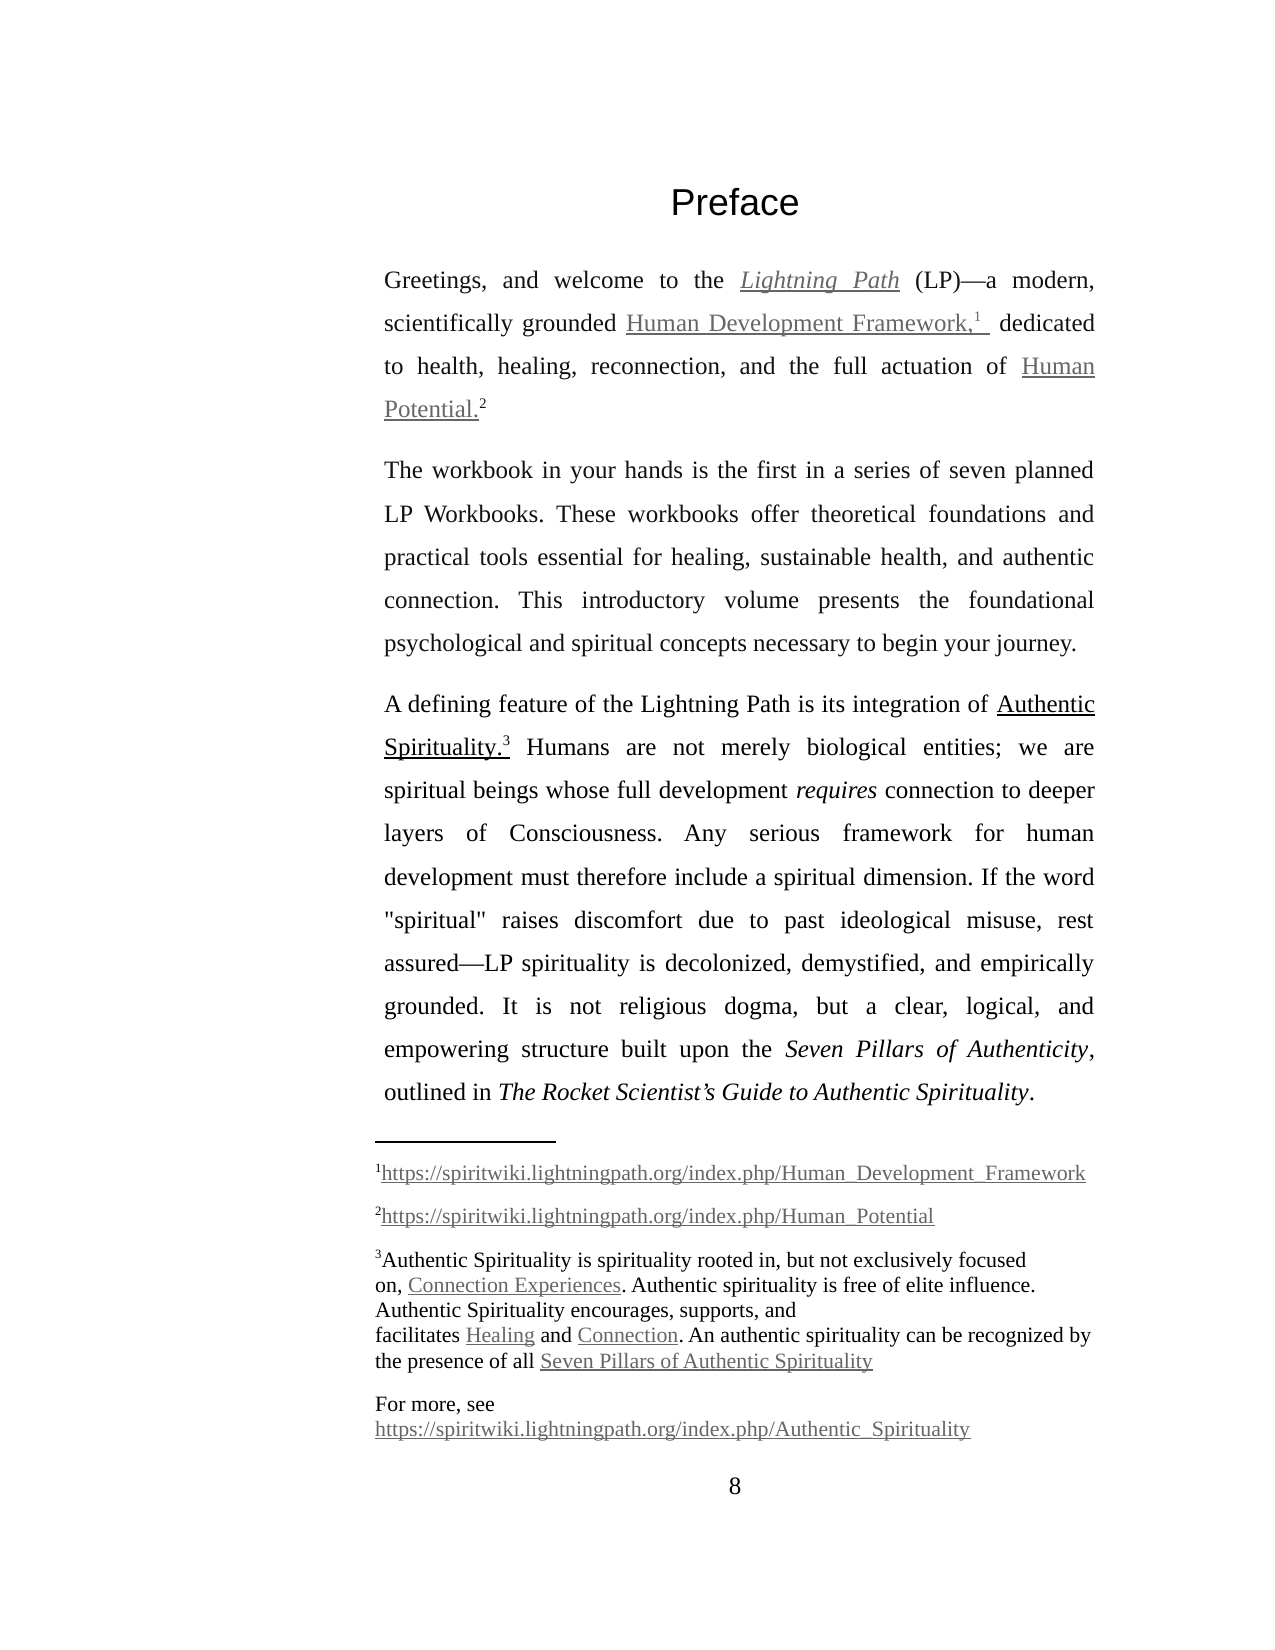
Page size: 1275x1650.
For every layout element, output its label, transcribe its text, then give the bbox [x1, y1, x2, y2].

text https://spiritwiki.lightningpath.org/index.php/Human_Potential [375, 1203, 1095, 1229]
text Greetings, and welcome to the Lightning Path (LP)—a modern, scientifically grounded Human Development Framework, dedicated to health, healing, reconnection, and the full actuation of Human Potential. [384, 265, 1095, 423]
subtitle Preface [375, 180, 1095, 223]
text A defining feature of the Lightning Path is its integration of Authentic Spirituality. Humans are not merely biological entities; we are spiritual beings whose full development requires connection to deeper layers of Consciousness. Any serious framework for human development must therefore include a spiritual dimension. If the word "spiritual" raises discomfort due to past ideological misuse, rest assured—LP spirituality is decolonized, demystified, and empirically grounded. It is not religious dogma, but a clear, logical, and empowering structure built upon the Seven Pillars of Authenticity, outlined in The Rocket Scientist’s Guide to Authentic Spirituality. [384, 689, 1095, 1106]
text The workbook in your hands is the first in a series of seven planned LP Workbooks. These workbooks offer theoretical foundations and practical tools essential for healing, sustainable health, and authentic connection. This introductory volume presents the foundational psychological and spiritual concepts necessary to begin your journey. [384, 456, 1095, 657]
text For more, see https://spiritwiki.lightningpath.org/index.php/Authentic_Spirituality [495, 1391, 1095, 1441]
text Authentic Spirituality is spirituality rooted in, but not exclusively focused on, Connection Experiences. Authentic spirituality is free of elite influence. Authentic Spirituality encourages, supports, and facilitates Healing and Connection. An authentic spirituality can be recognized by the presence of all Seven Pillars of Authentic Spirituality [375, 1247, 1095, 1373]
